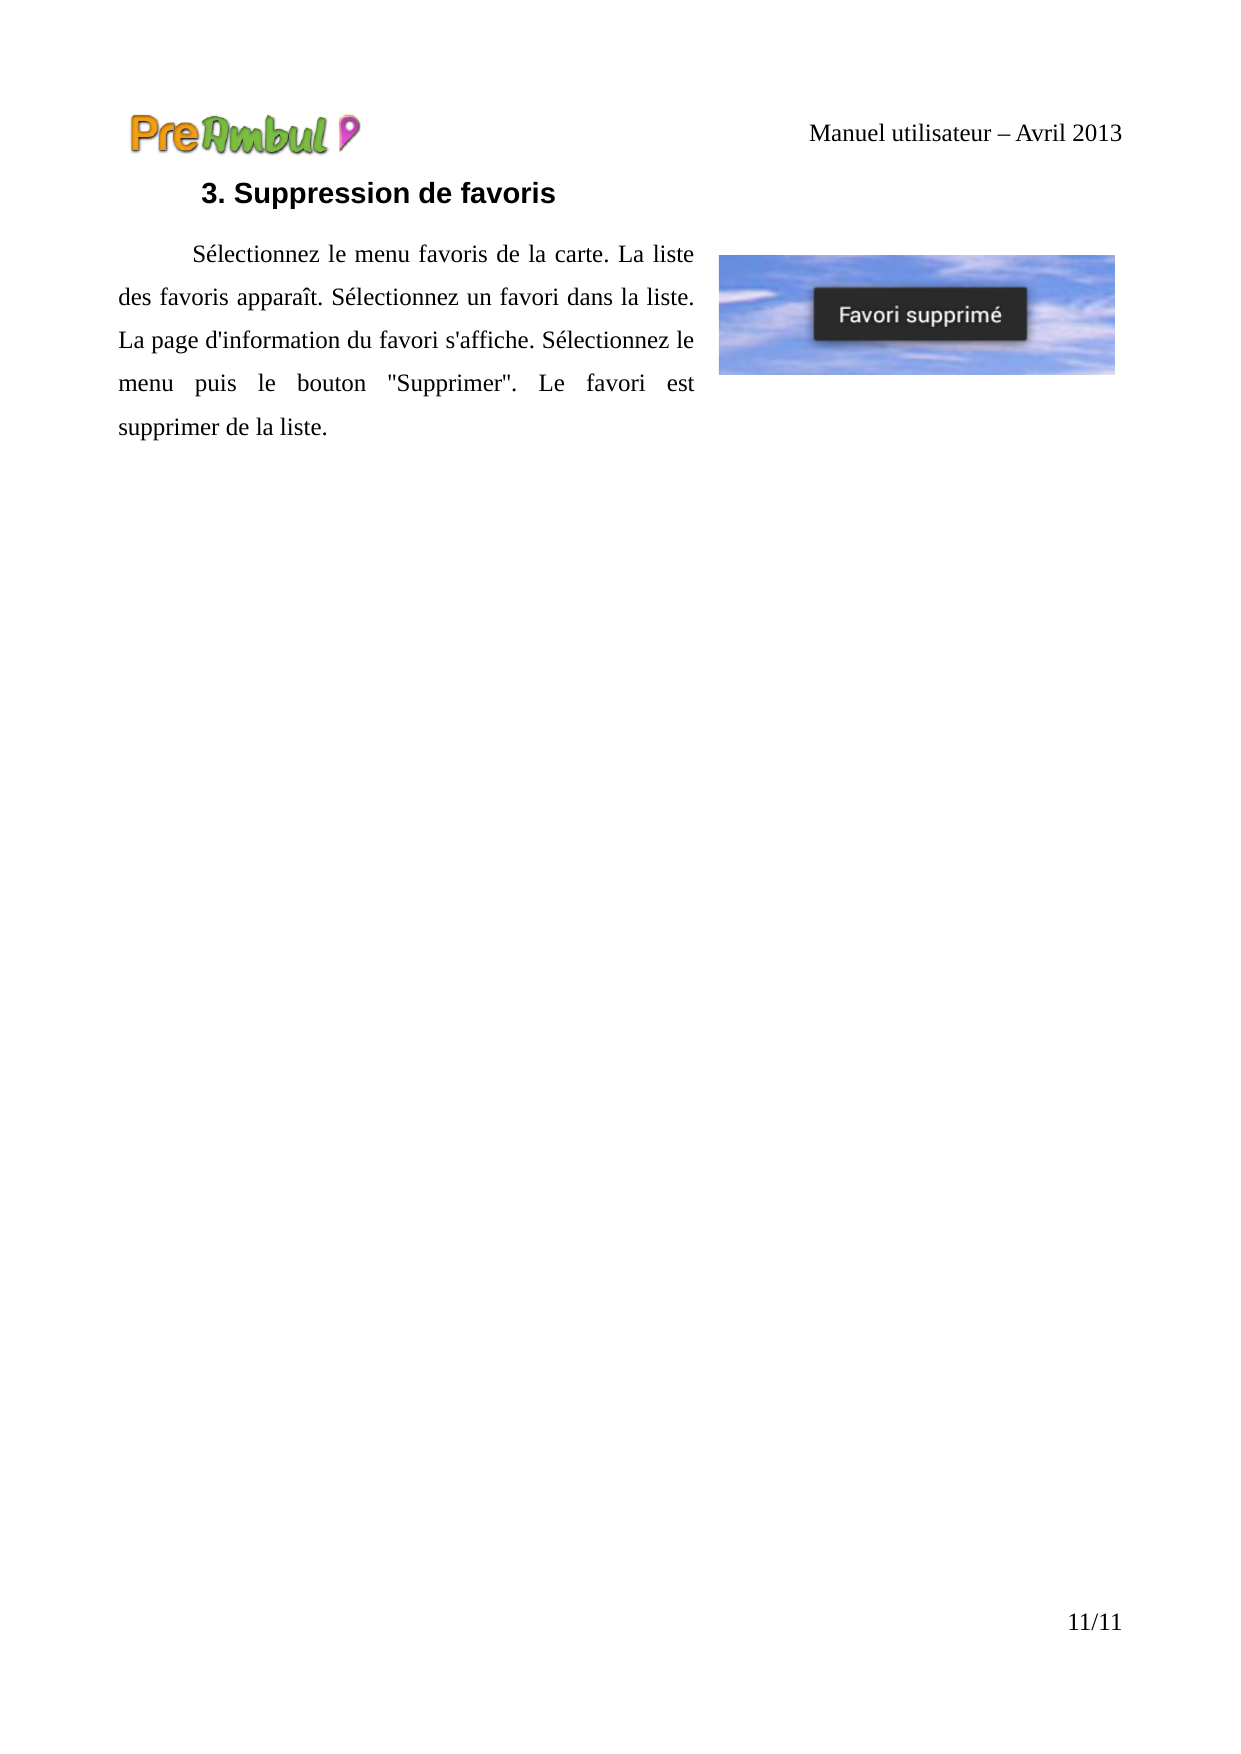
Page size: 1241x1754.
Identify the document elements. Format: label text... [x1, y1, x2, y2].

subtitle Suppression de favoris [118, 176, 1122, 210]
picture [118, 103, 371, 162]
text Sélectionnez le menu favoris de la carte. La liste des favoris apparaît. Sélectionnez un favori dans la liste. La page d'information du favori s'affiche. Sélectionnez le menu puis le bouton ''Supprimer''. Le favori est supprimer de la liste. [118, 239, 1122, 440]
